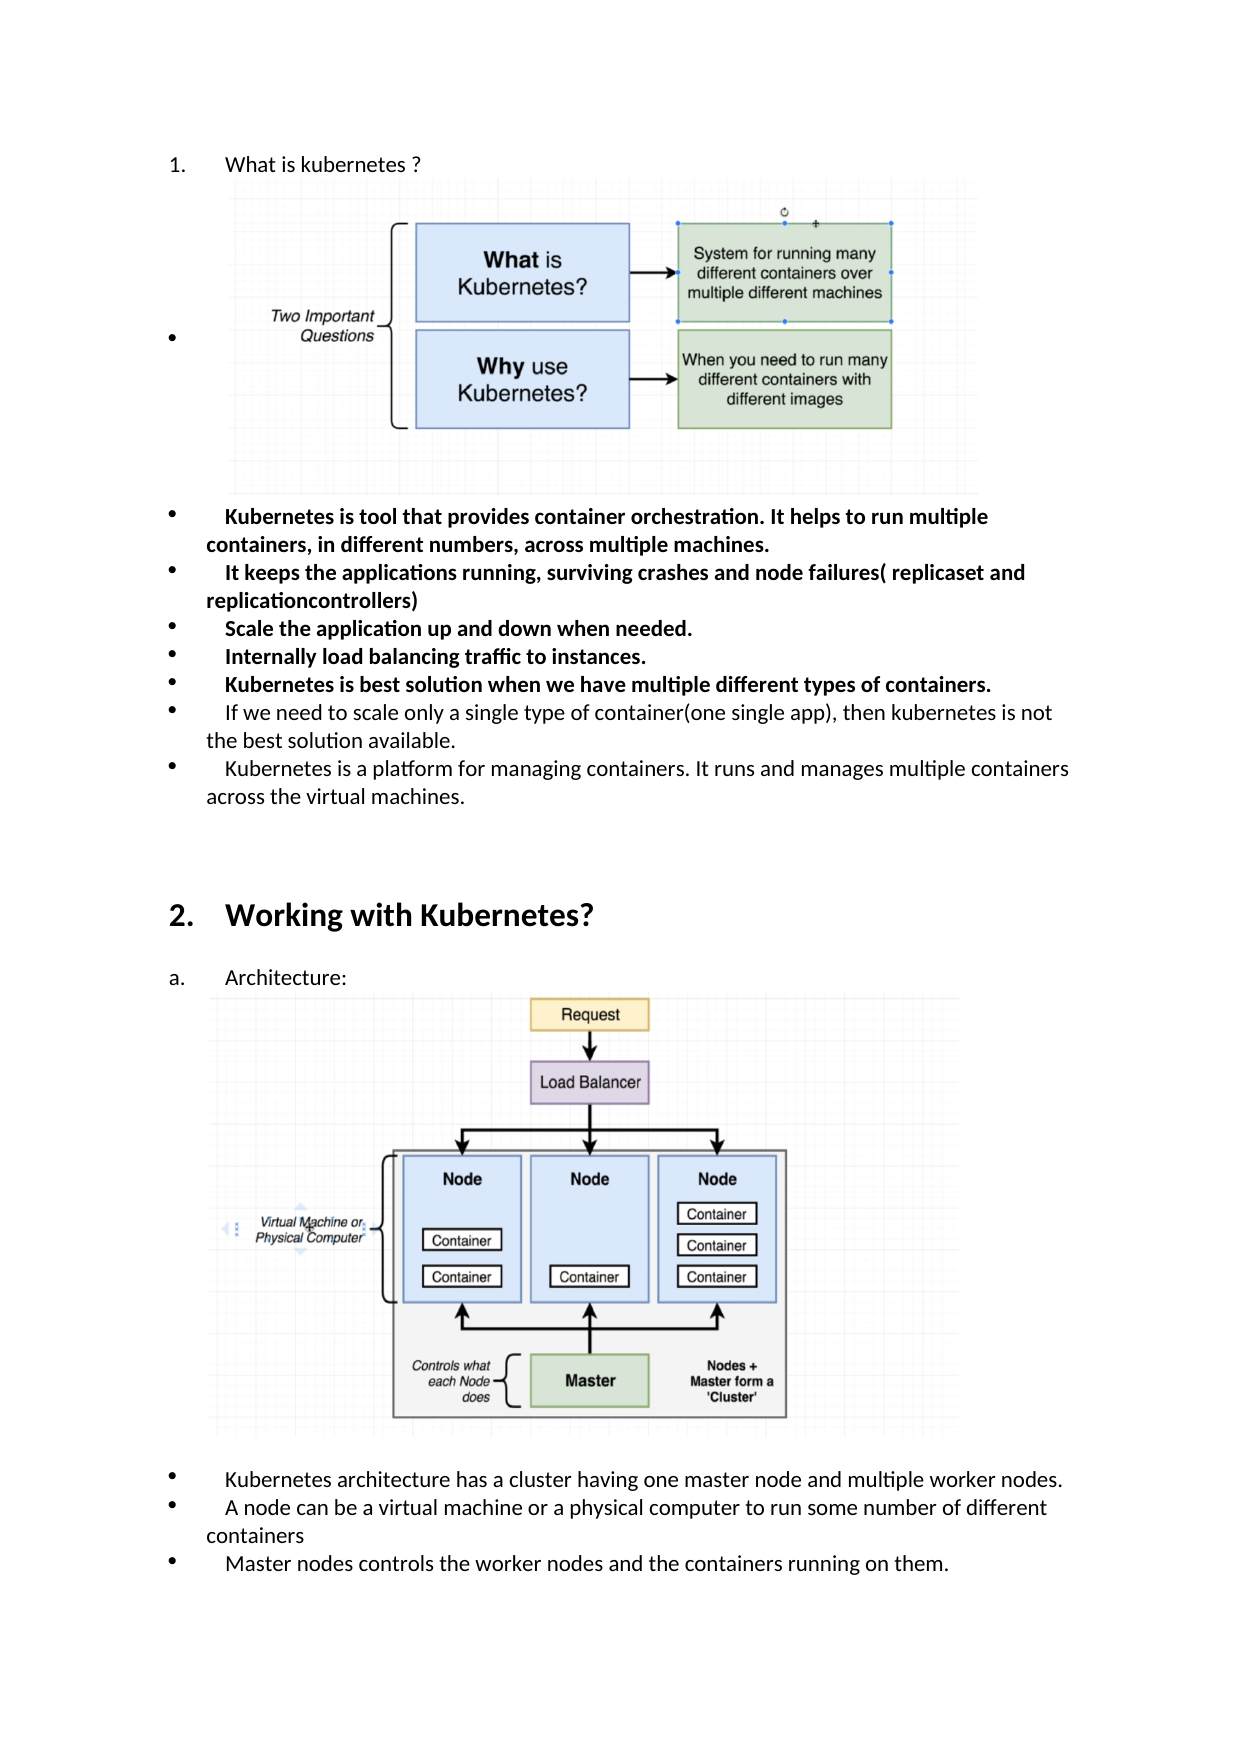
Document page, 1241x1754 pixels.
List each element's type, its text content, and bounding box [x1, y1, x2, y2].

list If we need to scale only a single type of container(one single app), then kubernetes is not the best solution available. [169, 698, 1090, 754]
list Kubernetes is best solution when we have multiple different types of containers. [169, 670, 1090, 698]
list Internally load balancing traffic to instances. [169, 642, 1090, 670]
list Kubernetes is a platform for managing containers. It runs and manages multiple containers across the virtual machines. [169, 754, 1090, 810]
list Kubernetes is tool that provides container orchestration. It helps to run multiple containers, in different numbers, across multiple machines. [169, 502, 1090, 558]
picture [209, 991, 960, 1437]
list Kubernetes architecture has a cluster having one master node and multiple worker nodes. [169, 1465, 1090, 1493]
list What is kubernetes ? [169, 150, 1090, 178]
picture [228, 178, 979, 497]
list Working with Kubernetes? [169, 894, 1090, 935]
list Master nodes controls the worker nodes and the containers running on them. [169, 1549, 1090, 1577]
list Architecture: [169, 963, 1090, 991]
list Scale the application up and down when needed. [169, 614, 1090, 642]
list A node can be a virtual machine or a physical computer to run some number of different containers [169, 1493, 1090, 1549]
list It keeps the applications running, surviving crashes and node failures( replicaset and replicationcontrollers) [169, 558, 1090, 614]
